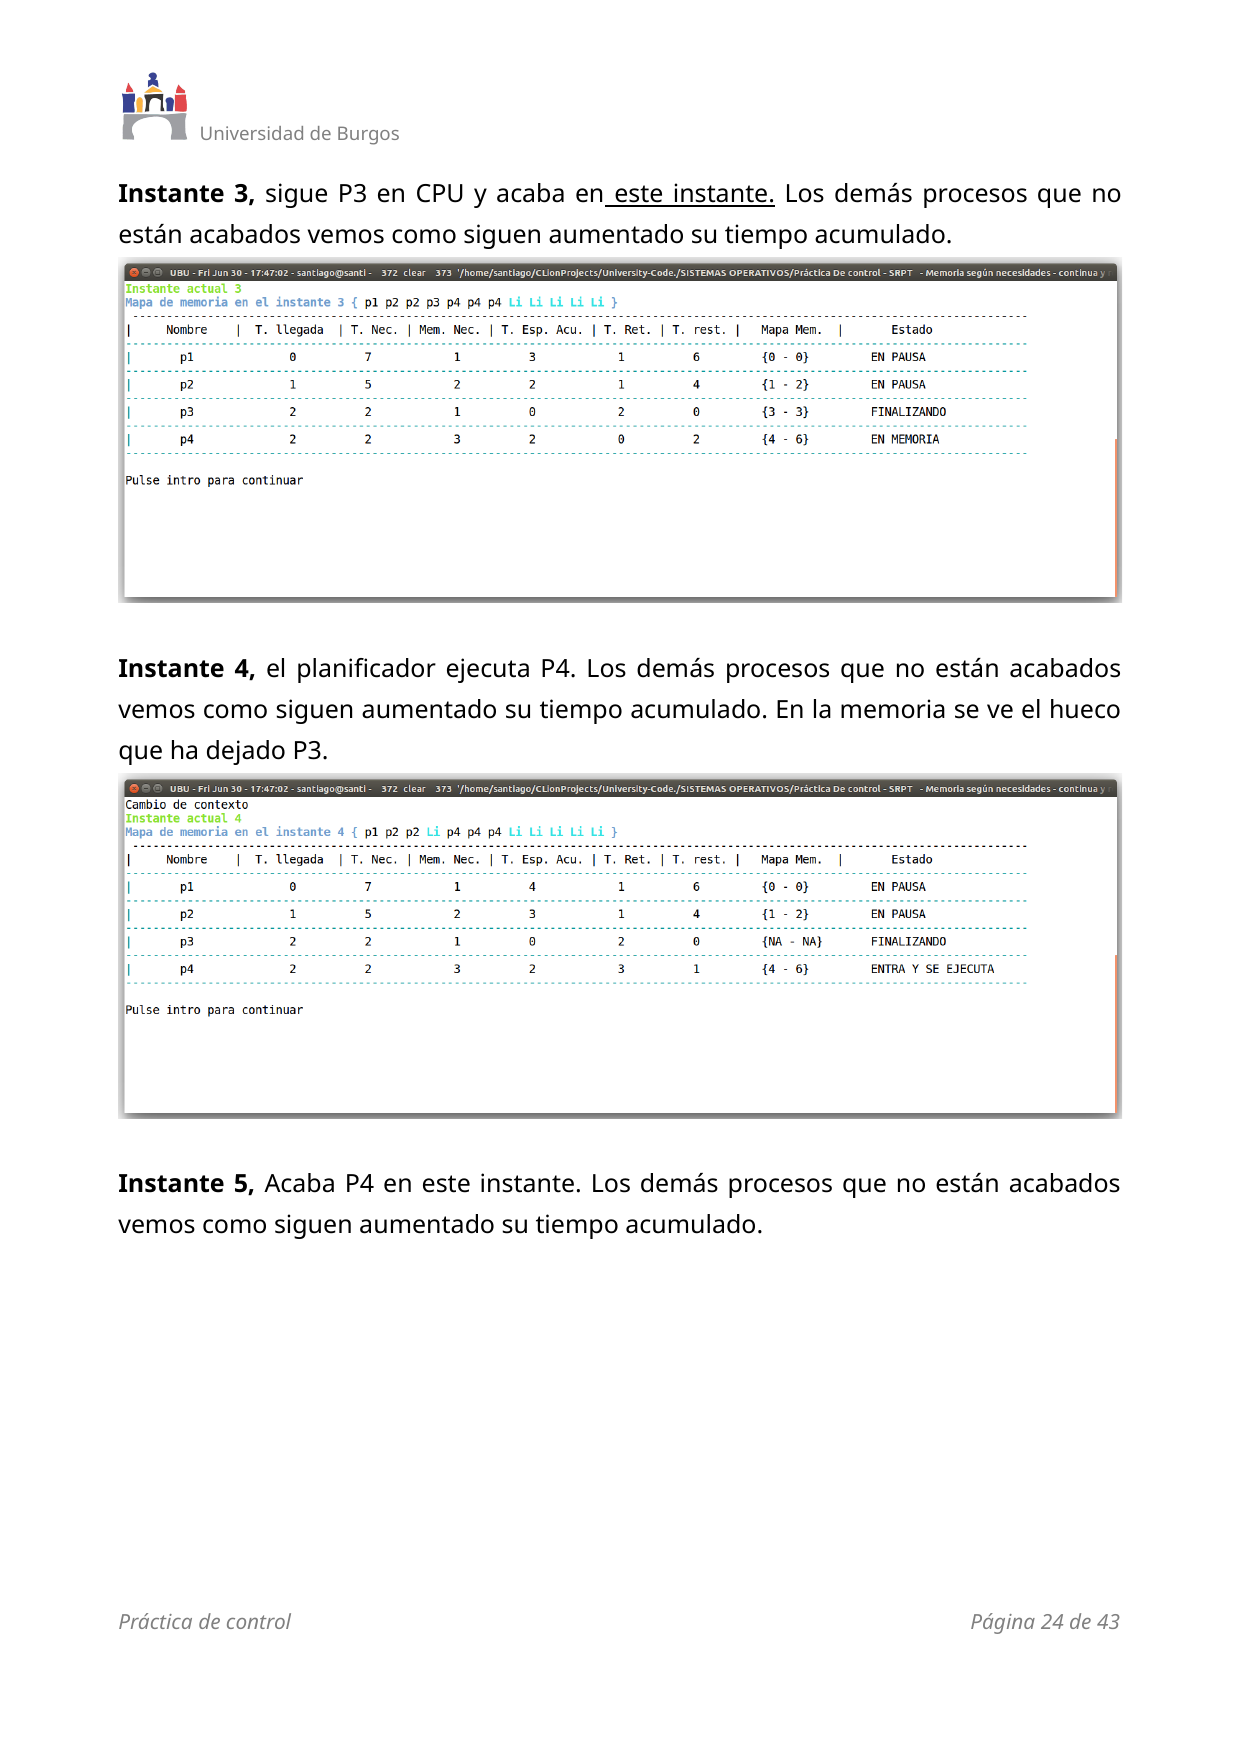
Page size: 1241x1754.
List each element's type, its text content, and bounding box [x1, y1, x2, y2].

picture [118, 257, 1123, 603]
picture [118, 773, 1123, 1119]
text Instante 3, sigue P3 en CPU y acaba en este instante. Los demás procesos que no están acabados vemos como siguen aumentado su tiempo acumulado. [118, 176, 1122, 251]
text Instante 4, el planificador ejecuta P4. Los demás procesos que no están acabados vemos como siguen aumentado su tiempo acumulado. En la memoria se ve el hueco que ha dejado P3. [118, 651, 1122, 766]
picture [117, 72, 189, 142]
text Instante 5, Acaba P4 en este instante. Los demás procesos que no están acabados vemos como siguen aumentado su tiempo acumulado. [118, 1166, 1122, 1241]
